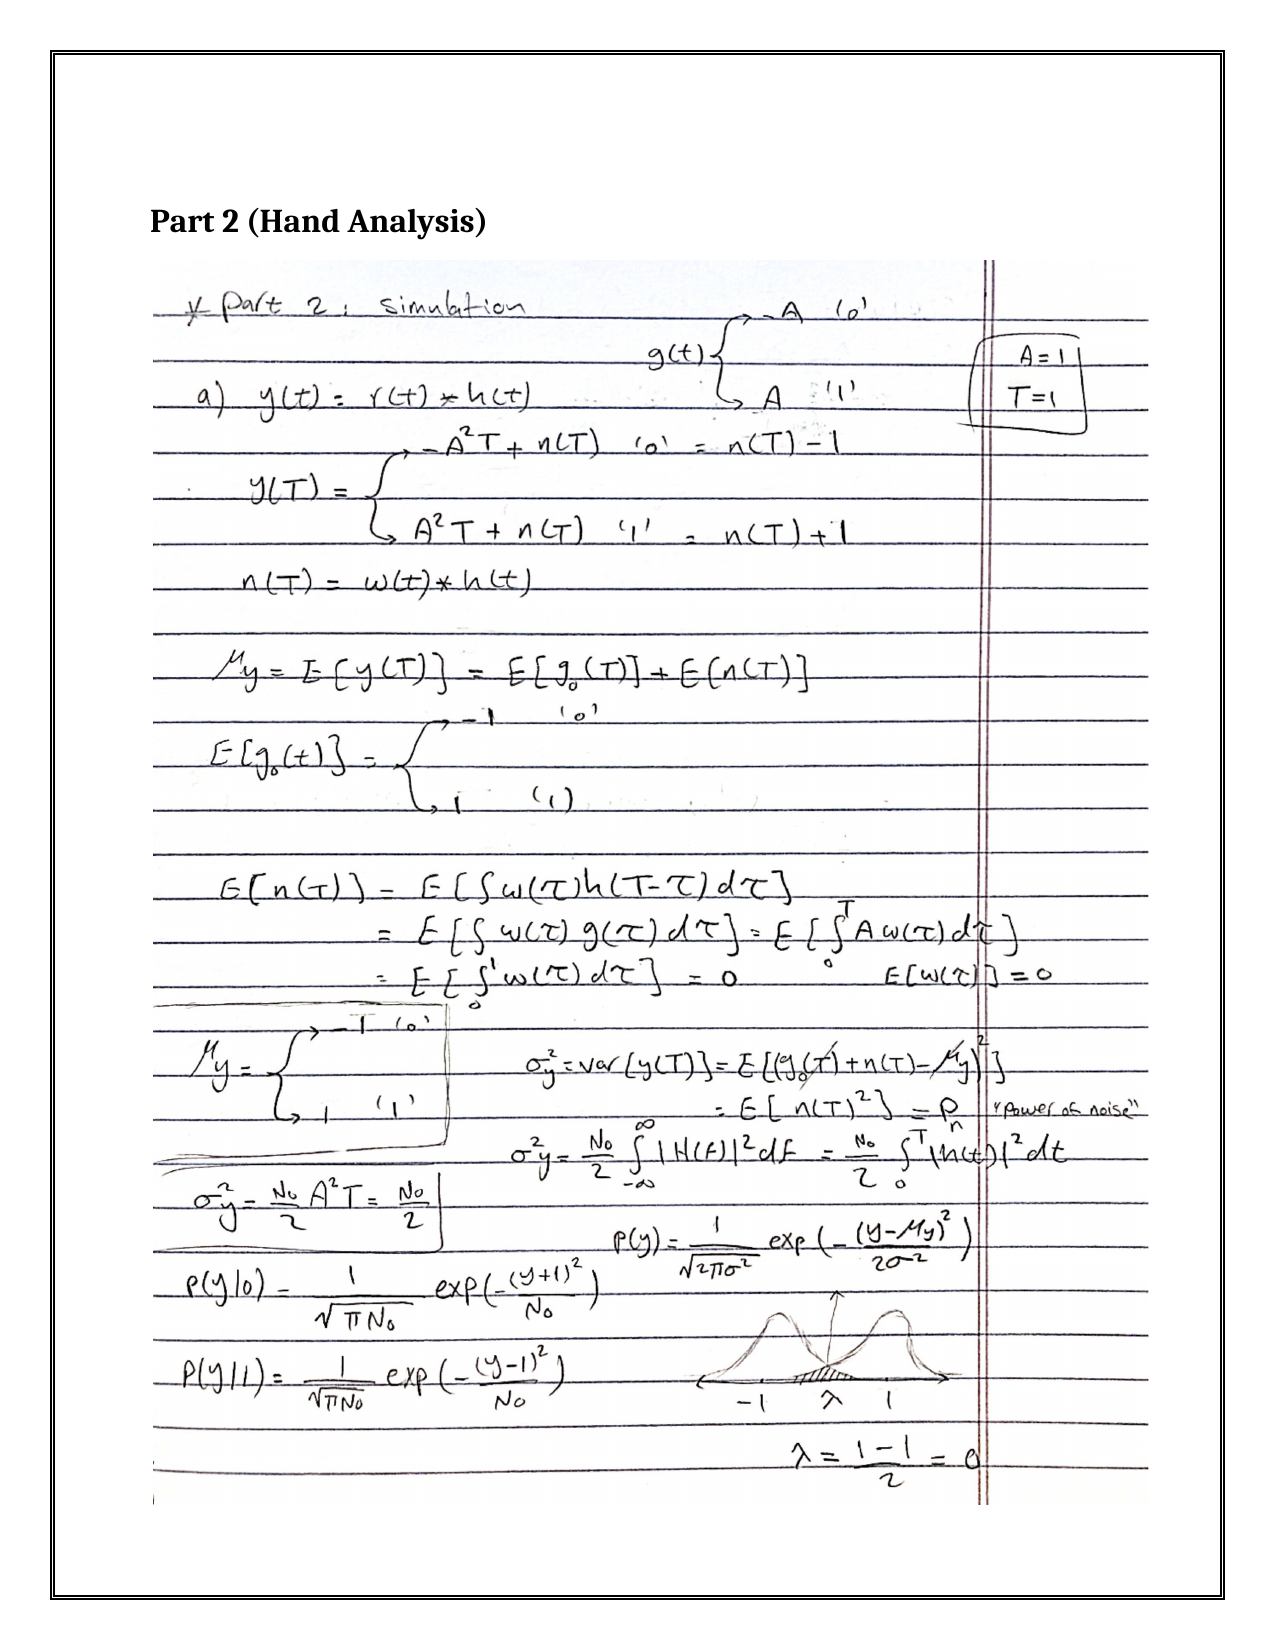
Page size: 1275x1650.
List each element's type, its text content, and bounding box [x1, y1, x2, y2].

subtitle Part 2 (Hand Analysis) [150, 202, 1200, 240]
picture [153, 260, 1149, 1505]
